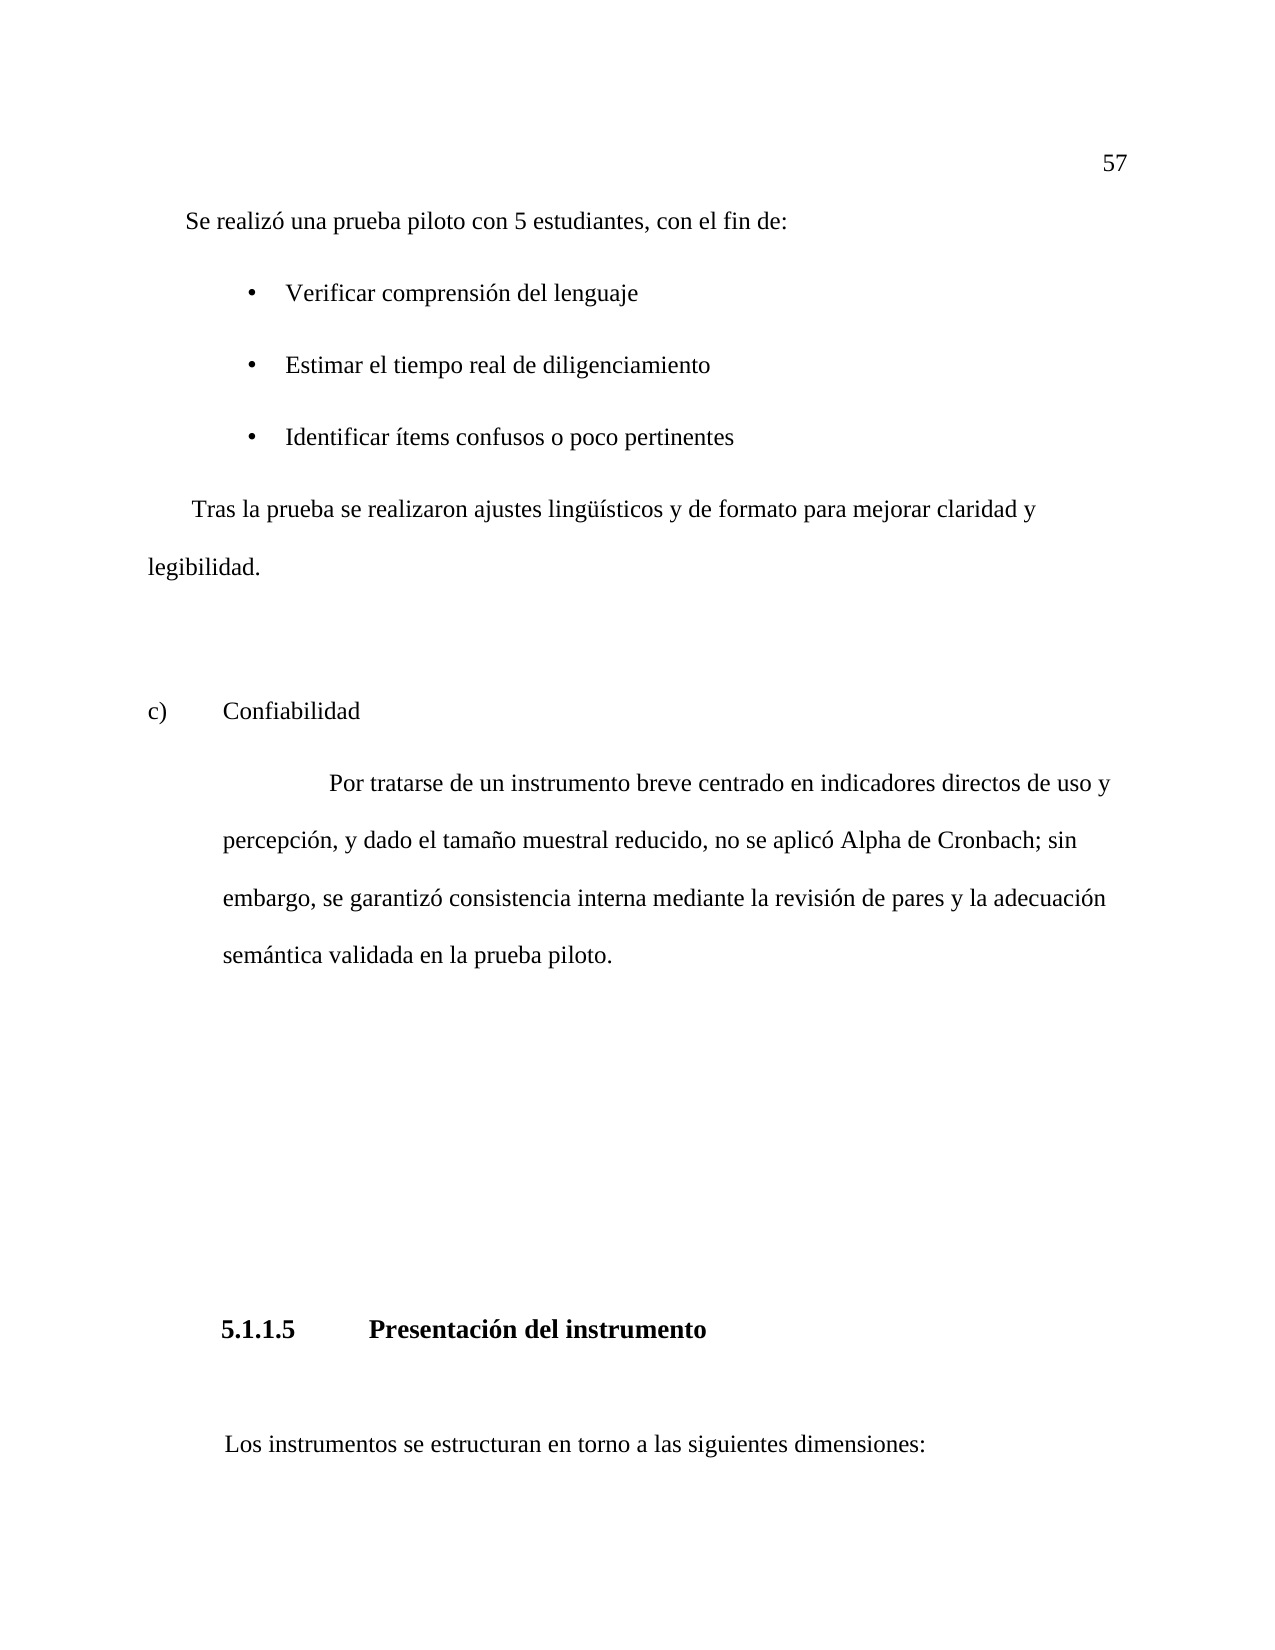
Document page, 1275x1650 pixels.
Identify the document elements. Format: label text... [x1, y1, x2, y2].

list Por tratarse de un instrumento breve centrado en indicadores directos de uso y percepción, y dado el tamaño muestral reducido, no se aplicó Alpha de Cronbach; sin embargo, se garantizó consistencia interna mediante la revisión de pares y la adecuación semántica validada en la prueba piloto. [185, 768, 1127, 969]
list Tras la prueba se realizaron ajustes lingüísticos y de formato para mejorar claridad y legibilidad. [148, 494, 1127, 580]
list Estimar el tiempo real de diligenciamiento [248, 350, 1127, 379]
list Verificar comprensión del lenguaje [248, 278, 1127, 307]
list Identificar ítems confusos o poco pertinentes [248, 422, 1127, 451]
subtitle Presentación del instrumento [221, 1313, 1127, 1344]
list Se realizó una prueba piloto con 5 estudiantes, con el fin de: [148, 206, 1127, 234]
text Los instrumentos se estructuran en torno a las siguientes dimensiones: [148, 1429, 1127, 1458]
list Confiabilidad [148, 696, 1127, 724]
